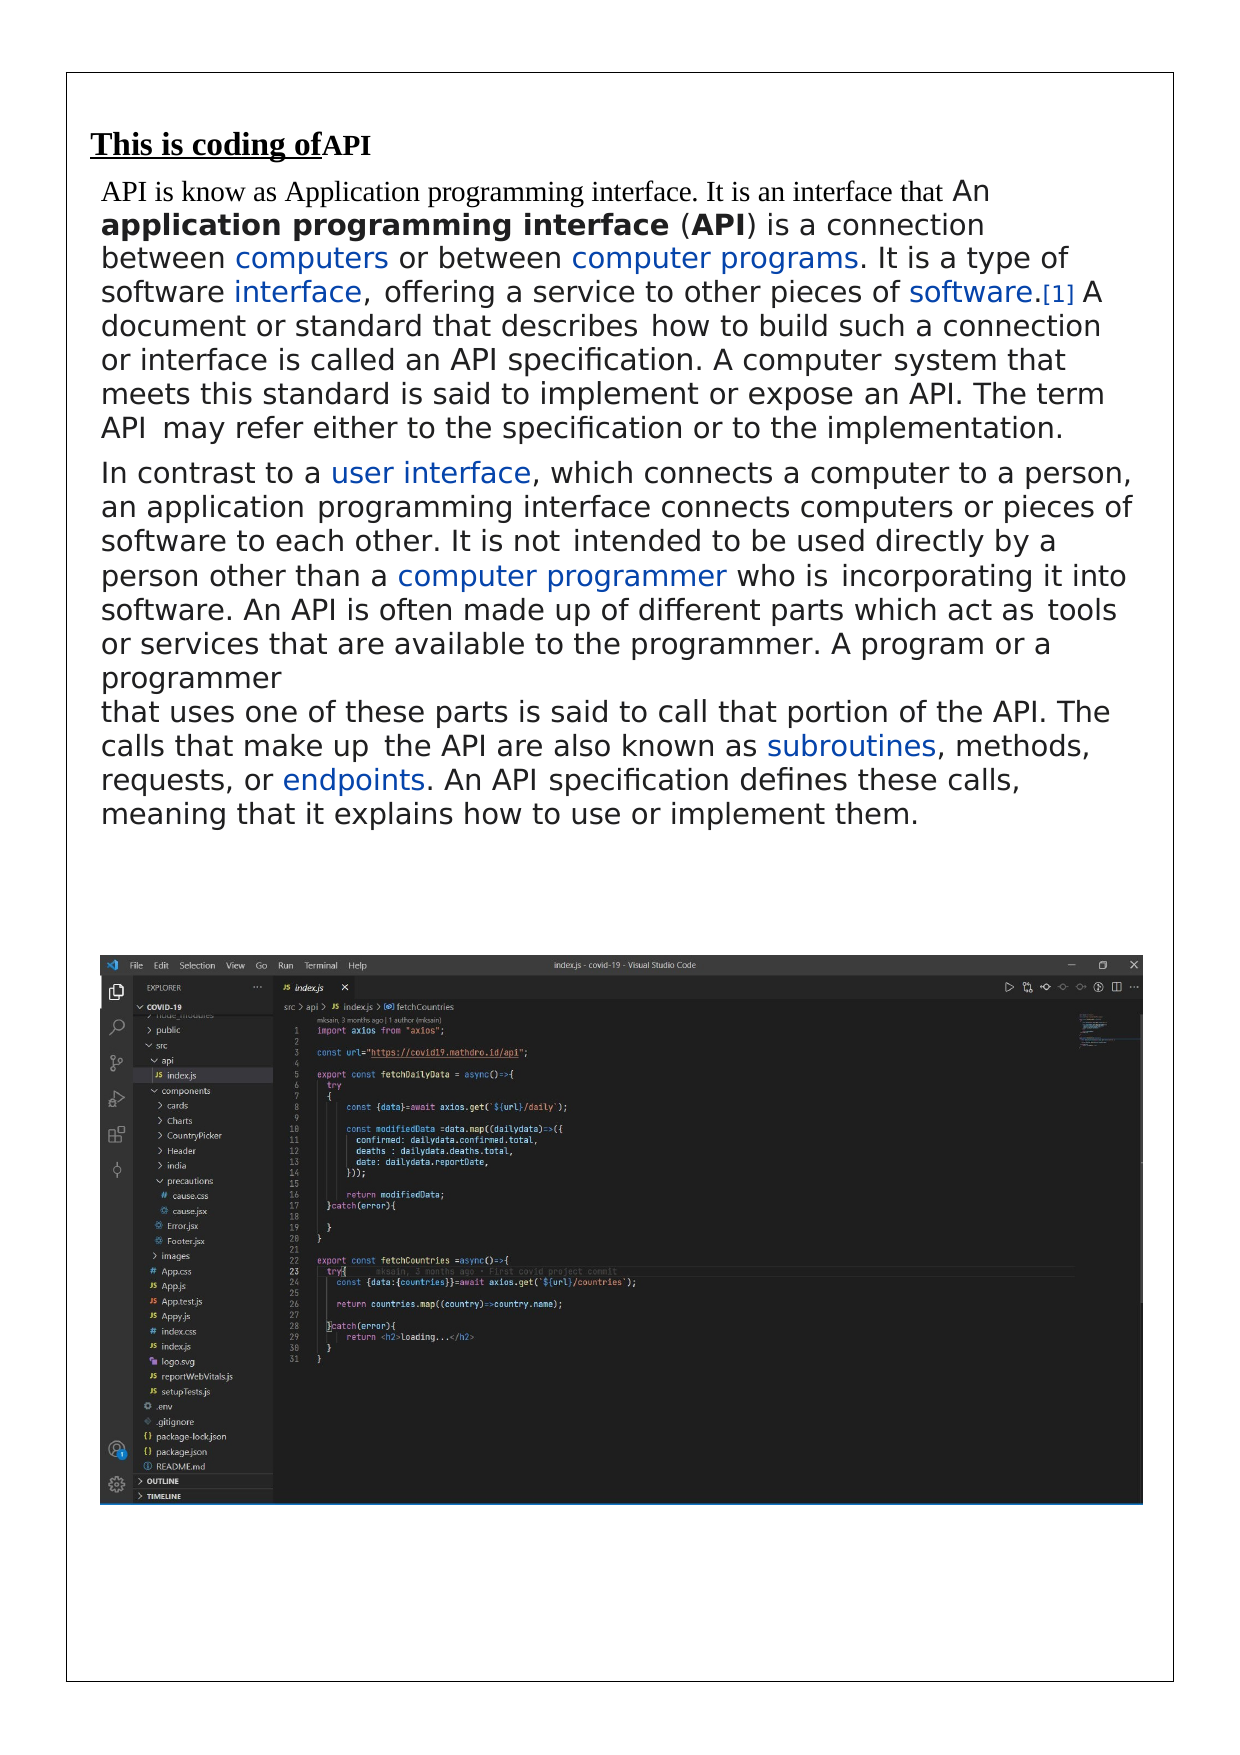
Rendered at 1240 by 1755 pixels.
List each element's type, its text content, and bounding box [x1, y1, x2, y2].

picture [100, 955, 1143, 1505]
text that uses one of these parts is said to call that portion of the API. The calls that make up the API are also known as subroutines, methods, requests, or endpoints. An API specification defines these calls, meaning that it explains how to use or implement them. [101, 695, 1135, 831]
text API is know as Application programming interface. It is an interface that An application programming interface (API) is a connection between computers or between computer programs. It is a type of software interface, offering a service to other pieces of software.[1] A document or standard that describes how to build such a connection or interface is called an API specification. A computer system that meets this standard is said to implement or expose an API. The term API may refer either to the specification or to the implementation. [101, 175, 1108, 445]
text This is coding ofAPI [90, 124, 1150, 163]
text In contrast to a user interface, which connects a computer to a person, an application programming interface connects computers or pieces of software to each other. It is not intended to be used directly by a person other than a computer programmer who is incorporating it into software. An API is often made up of different parts which act as tools or services that are available to the programmer. A program or a programmer [101, 456, 1135, 695]
